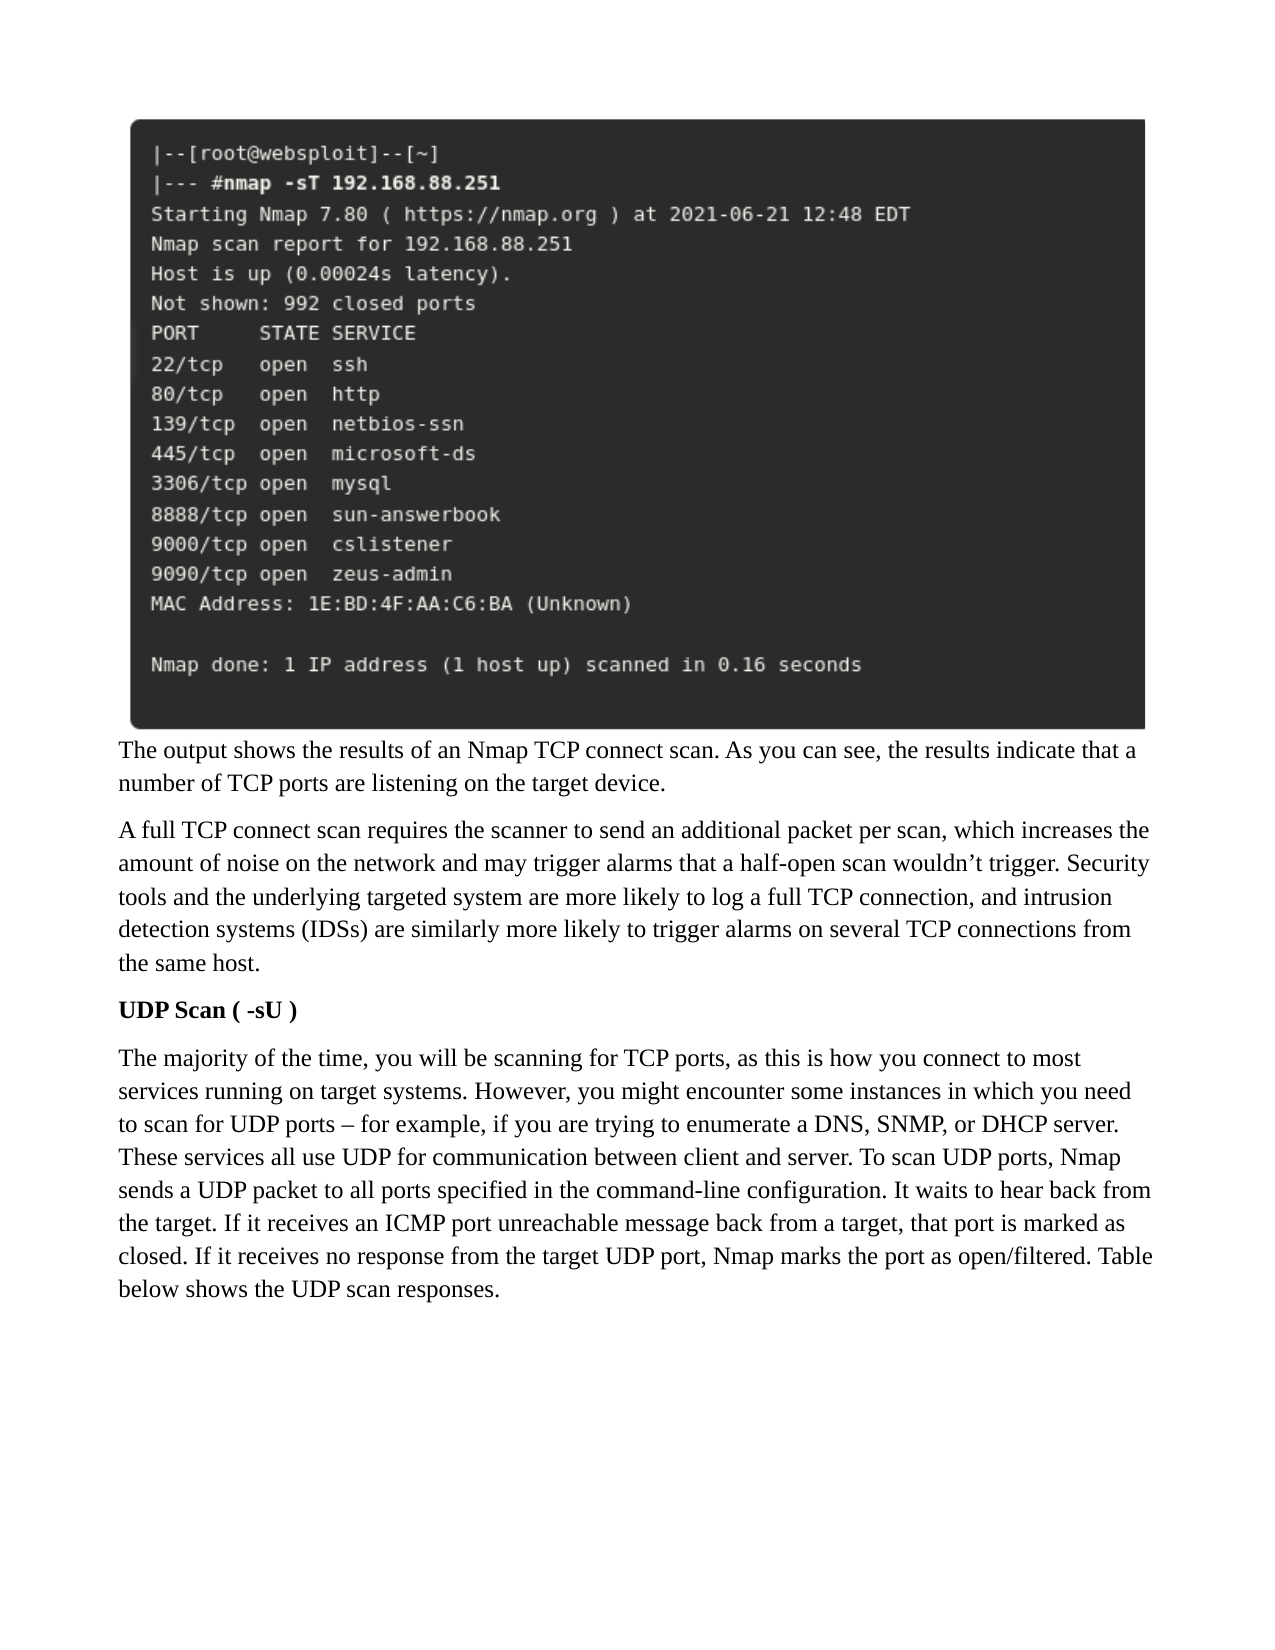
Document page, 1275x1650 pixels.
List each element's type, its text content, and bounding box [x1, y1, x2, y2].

text UDP Scan ( -sU ) [118, 995, 1157, 1024]
text The output shows the results of an Nmap TCP connect scan. As you can see, the results indicate that a number of TCP ports are listening on the target device. [118, 118, 1157, 797]
text A full TCP connect scan requires the scanner to send an additional packet per scan, which increases the amount of noise on the network and may trigger alarms that a half-open scan wouldn’t trigger. Security tools and the underlying targeted system are more likely to log a full TCP connection, and intrusion detection systems (IDSs) are similarly more likely to trigger alarms on several TCP connections from the same host. [118, 816, 1157, 976]
text The majority of the time, you will be scanning for TCP ports, as this is how you connect to most services running on target systems. However, you might encounter some instances in which you need to scan for UDP ports – for example, if you are trying to enumerate a DNS, SNMP, or DHCP server. These services all use UDP for communication between client and server. To scan UDP ports, Nmap sends a UDP packet to all ports specified in the command-line configuration. It waits to hear back from the target. If it receives an ICMP port unreachable message back from a target, that port is marked as closed. If it receives no response from the target UDP port, Nmap marks the port as open/filtered. Table below shows the UDP scan responses. [118, 1043, 1157, 1303]
picture [129, 118, 1146, 731]
